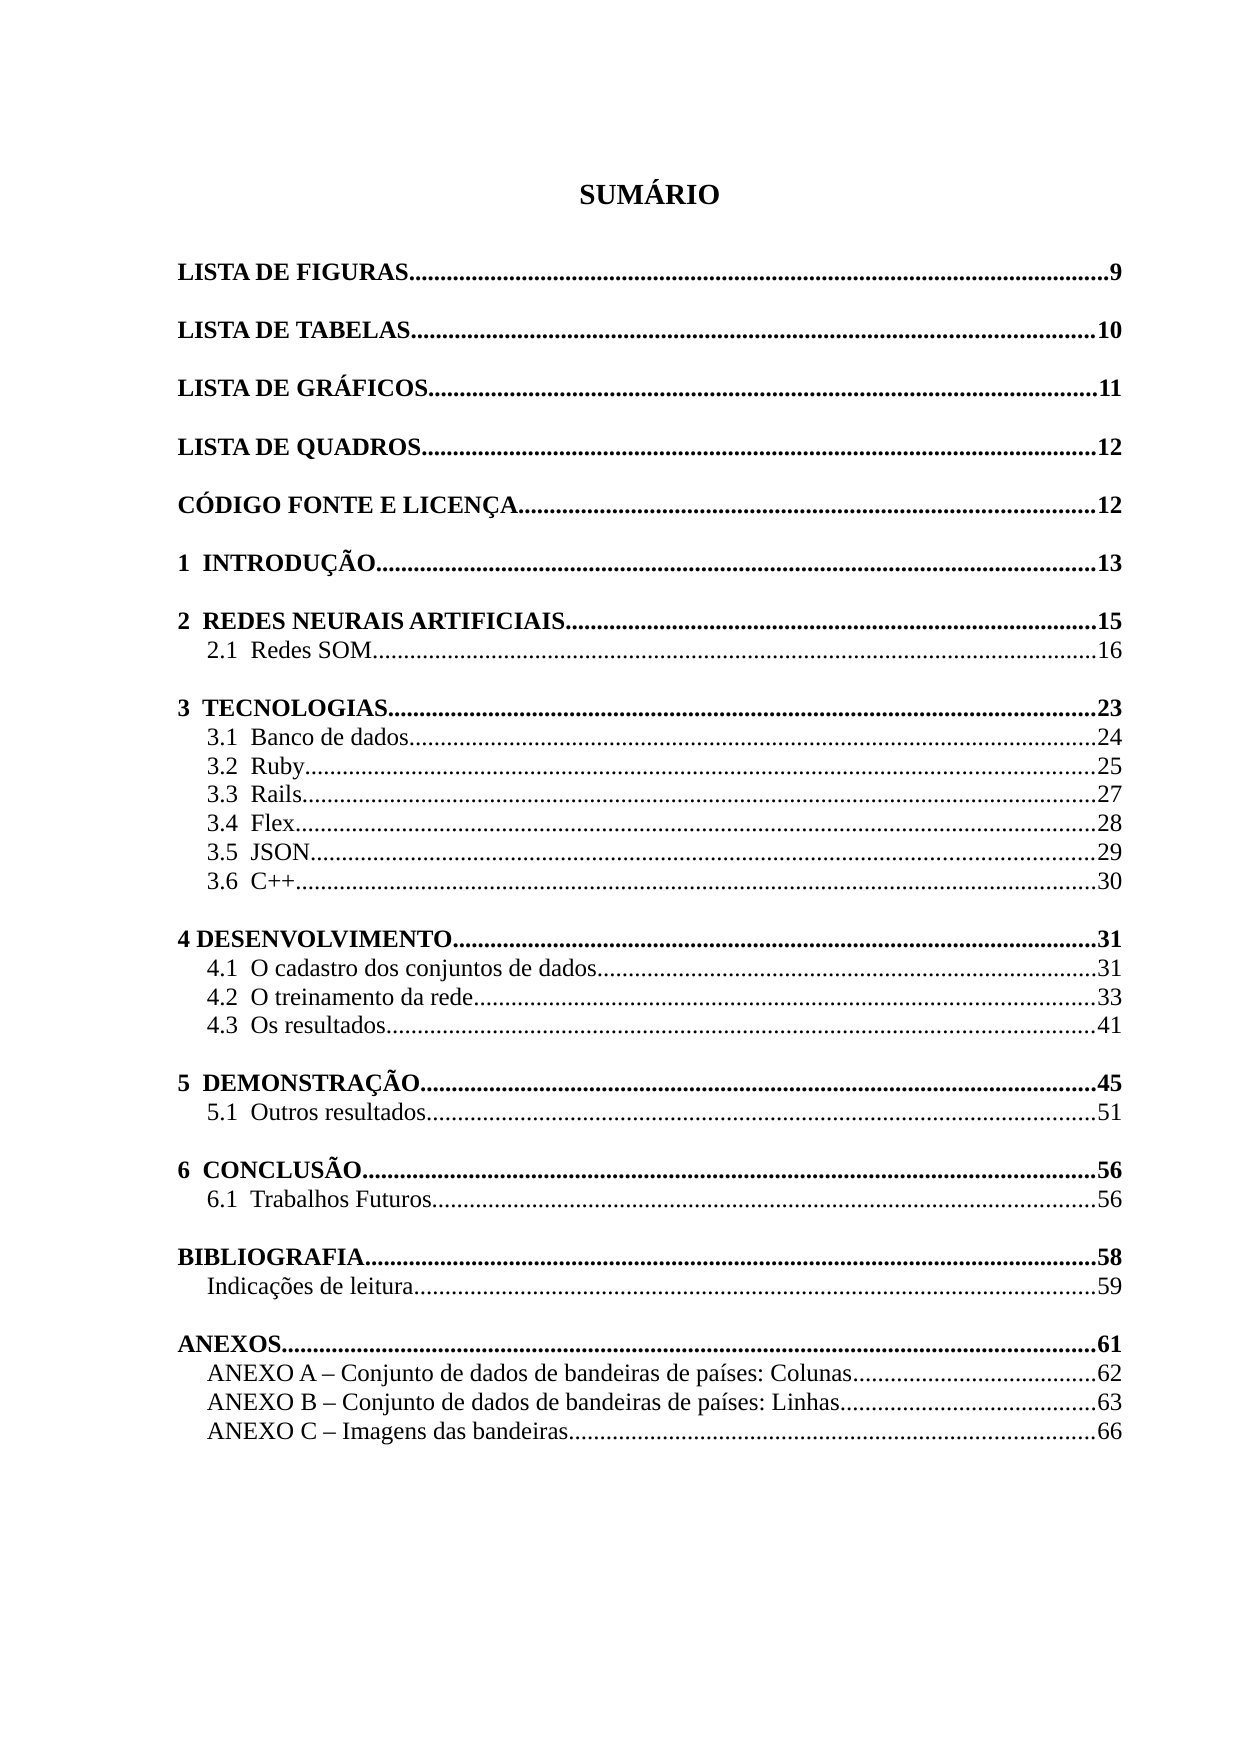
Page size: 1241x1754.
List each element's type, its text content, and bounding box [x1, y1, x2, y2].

text 4.2 O treinamento da rede 33 [207, 982, 1122, 1010]
text 3.5 JSON 29 [207, 837, 1122, 866]
text 3.4 Flex 28 [207, 808, 1122, 837]
text Indicações de leitura 59 [207, 1271, 1122, 1300]
text 3.6 C++ 30 [207, 866, 1122, 894]
text 3.2 Ruby 25 [207, 751, 1122, 779]
text 1 INTRODUÇÃO 13 [177, 548, 1122, 577]
text 5.1 Outros resultados 51 [207, 1097, 1122, 1126]
text 4.1 O cadastro dos conjuntos de dados 31 [207, 953, 1122, 982]
text 4.3 Os resultados 41 [207, 1010, 1122, 1039]
text ANEXO A – Conjunto de dados de bandeiras de países: Colunas 62 [207, 1358, 1122, 1387]
text CÓDIGO FONTE E LICENÇA 12 [177, 490, 1122, 519]
text 5 DEMONSTRAÇÃO 45 [177, 1068, 1122, 1097]
text BIBLIOGRAFIA 58 [177, 1242, 1122, 1271]
text ANEXO C – Imagens das bandeiras 66 [207, 1416, 1122, 1444]
text LISTA DE FIGURAS 9 [177, 257, 1122, 286]
text 2 REDES NEURAIS ARTIFICIAIS 15 [177, 606, 1122, 635]
text LISTA DE TABELAS 10 [177, 315, 1122, 344]
text SUMÁRIO [177, 177, 1122, 211]
text 3.1 Banco de dados 24 [207, 722, 1122, 751]
text 2.1 Redes SOM 16 [207, 635, 1122, 664]
text LISTA DE QUADROS 12 [177, 432, 1122, 460]
text 6 CONCLUSÃO 56 [177, 1156, 1122, 1184]
text 3 TECNOLOGIAS 23 [177, 693, 1122, 722]
text ANEXOS 61 [177, 1329, 1122, 1358]
text LISTA DE GRÁFICOS 11 [177, 373, 1122, 402]
text 3.3 Rails 27 [207, 779, 1122, 808]
text ANEXO B – Conjunto de dados de bandeiras de países: Linhas 63 [207, 1387, 1122, 1416]
text 4 DESENVOLVIMENTO 31 [177, 924, 1122, 953]
text 6.1 Trabalhos Futuros 56 [207, 1184, 1122, 1213]
